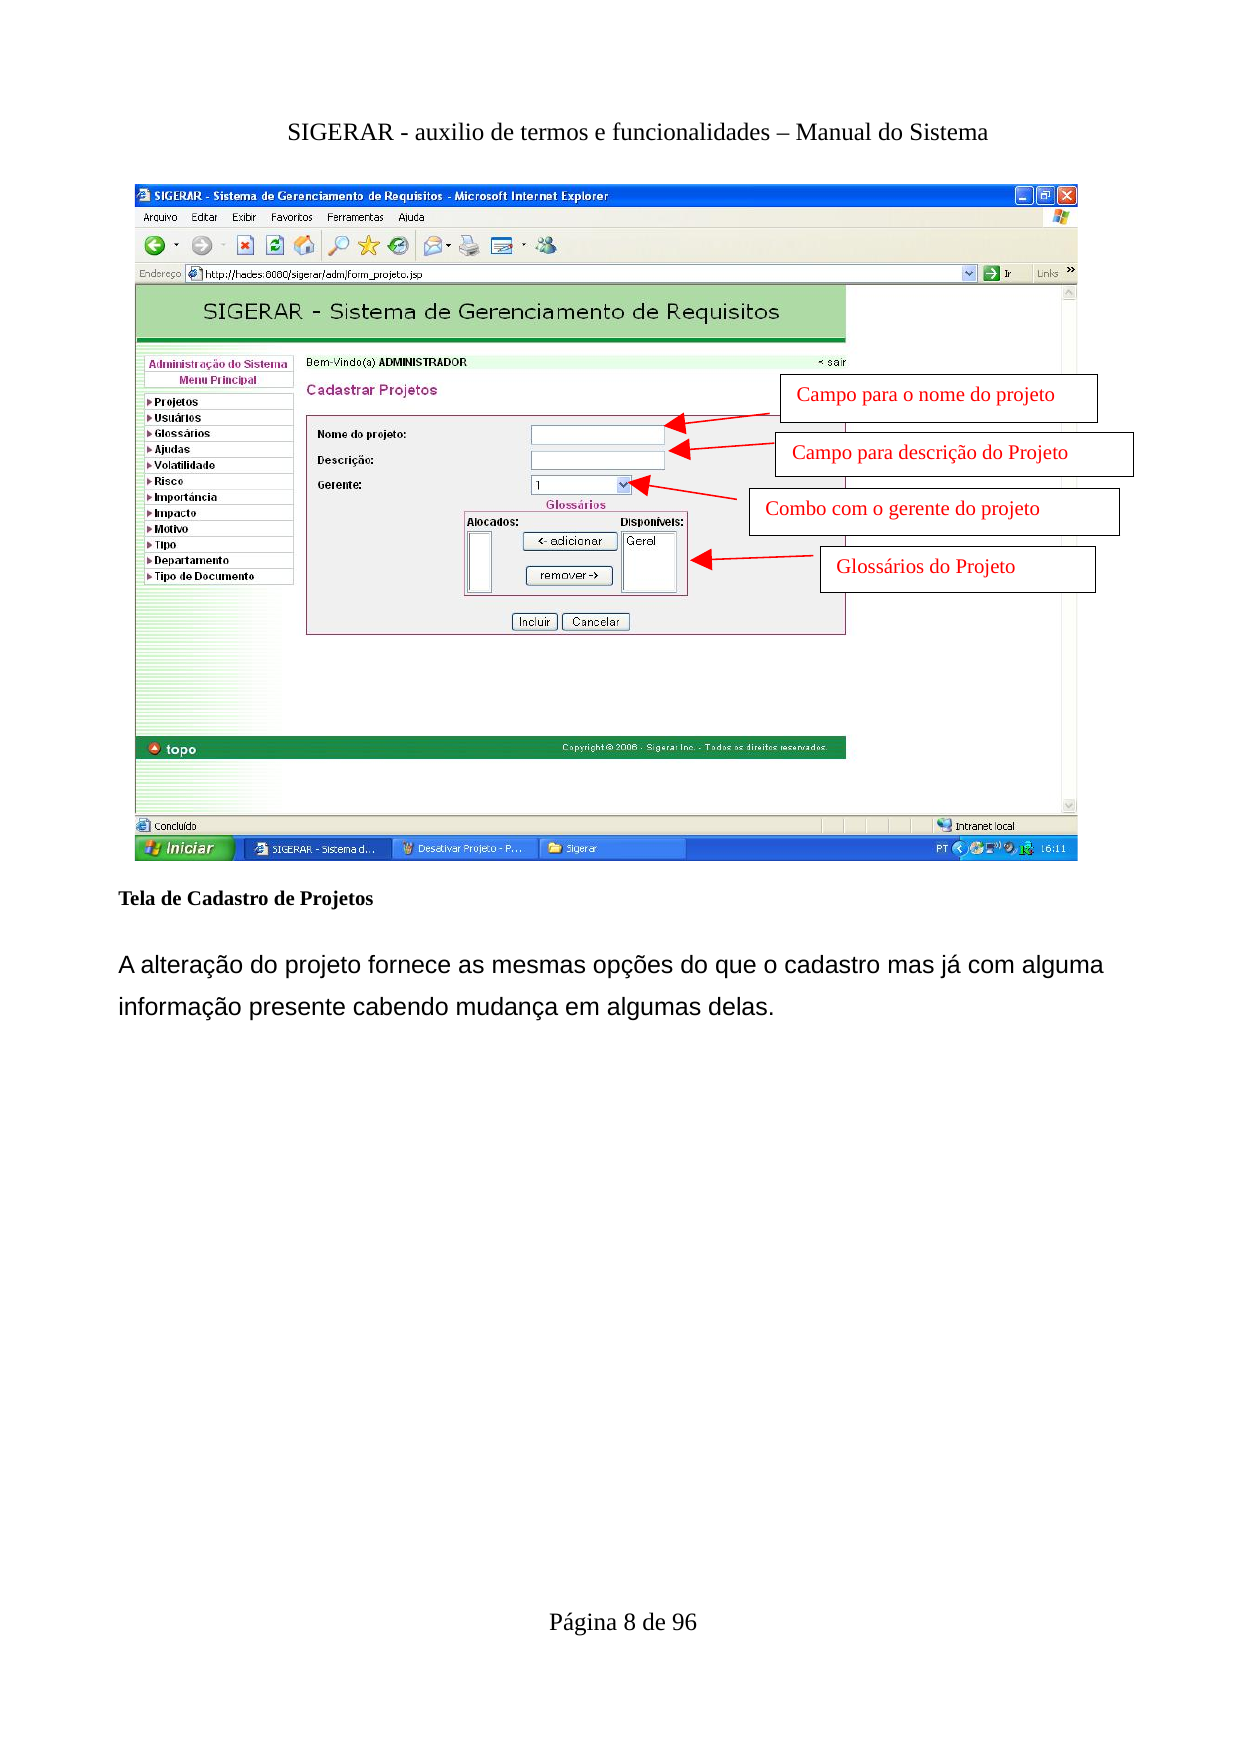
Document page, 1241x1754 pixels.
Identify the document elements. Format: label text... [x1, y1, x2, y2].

text Glossários do Projeto [836, 555, 1080, 578]
text A alteração do projeto fornece as mesmas opções do que o cadastro mas já com alguma informação presente cabendo mudança em algumas delas. [118, 951, 1134, 1021]
text Tela de Cadastro de Projetos [118, 886, 1134, 909]
text Combo com o gerente do projeto [765, 497, 1104, 520]
text Campo para o nome do projeto [796, 383, 1082, 406]
text Campo para descrição do Projeto [792, 441, 1118, 464]
picture [134, 184, 1078, 861]
